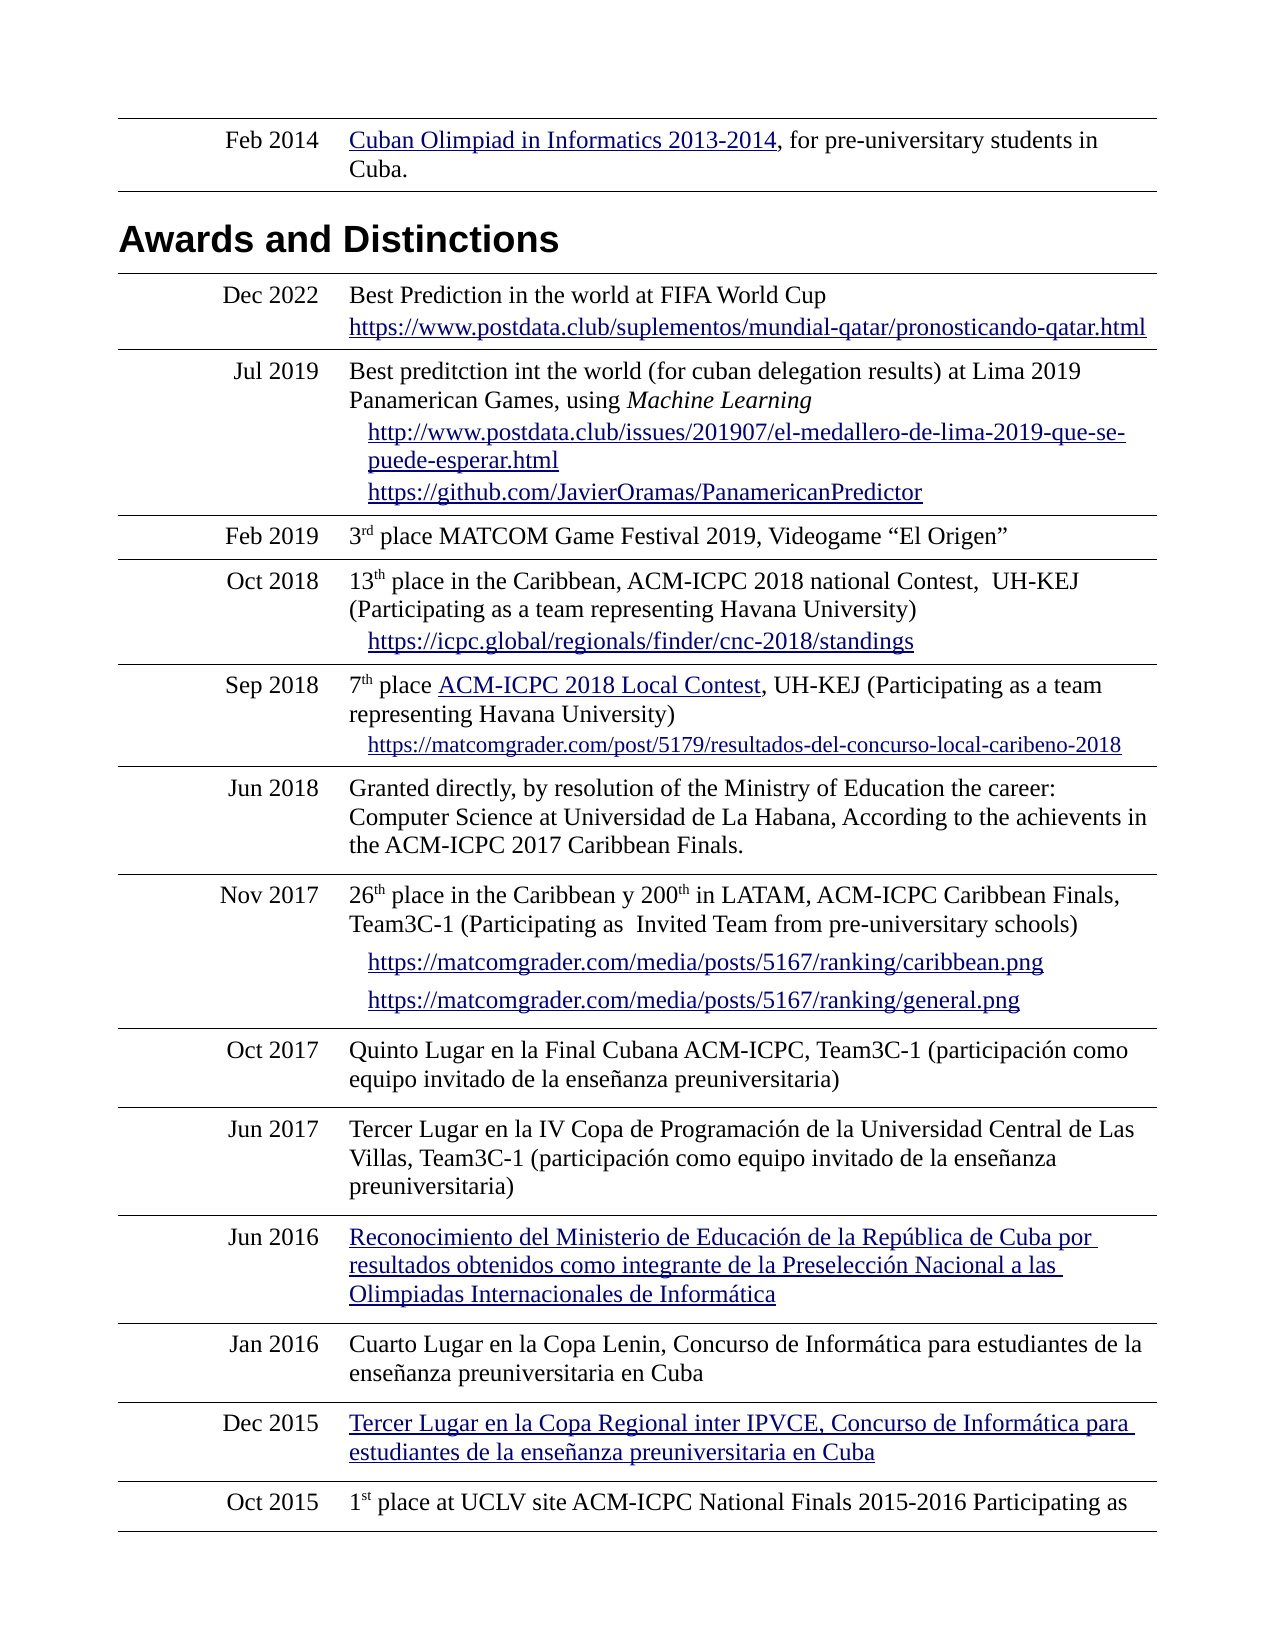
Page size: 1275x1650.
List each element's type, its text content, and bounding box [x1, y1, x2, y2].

table_cell 26th place in the Caribbean y 200th in LATAM, ACM-ICPC Caribbean Finals, Team3C-1 (Participating as Invited Team from pre-universitary schools) https://matcomgrader.com/media/posts/5167/ranking/caribbean.png https://matcomgrader.com/media/posts/5167/ranking/general.png [324, 875, 1157, 1028]
table_cell Tercer Lugar en la Copa Regional inter IPVCE, Concurso de Informática para estudiantes de la enseñanza preuniversitaria en Cuba [324, 1403, 1157, 1481]
subtitle Awards and Distinctions [118, 217, 1157, 261]
table_cell Quinto Lugar en la Final Cubana ACM-ICPC, Team3C-1 (participación como equipo invitado de la enseñanza preuniversitaria) [324, 1029, 1157, 1107]
table_cell 7th place ACM-ICPC 2018 Local Contest, UH-KEJ (Participating as a team representing Havana University) https://matcomgrader.com/post/5179/resultados-del-concurso-local-caribeno-2018 [324, 665, 1157, 766]
table_cell Reconocimiento del Ministerio de Educación de la República de Cuba por resultados obtenidos como integrante de la Preselección Nacional a las Olimpiadas Internacionales de Informática [324, 1216, 1157, 1323]
table_cell Dec 2015 [118, 1403, 324, 1481]
table_cell Oct 2015 [118, 1482, 324, 1531]
table_cell 3rd place MATCOM Game Festival 2019, Videogame “El Origen” [324, 516, 1157, 559]
table_cell 13th place in the Caribbean, ACM-ICPC 2018 national Contest, UH-KEJ (Participating as a team representing Havana University) https://icpc.global/regionals/finder/cnc-2018/standings [324, 560, 1157, 664]
table_cell Jun 2018 [118, 767, 324, 874]
table_cell Cuban Olimpiad in Informatics 2013-2014, for pre-universitary students in Cuba. [324, 119, 1157, 191]
table_cell Jan 2016 [118, 1324, 324, 1402]
table_cell Feb 2014 [118, 119, 324, 191]
table_cell Cuarto Lugar en la Copa Lenin, Concurso de Informática para estudiantes de la enseñanza preuniversitaria en Cuba [324, 1324, 1157, 1402]
table_cell Oct 2018 [118, 560, 324, 664]
table_cell Best preditction int the world (for cuban delegation results) at Lima 2019 Panamerican Games, using Machine Learning http://www.postdata.club/issues/201907/el-medallero-de-lima-2019-que-se-puede-esperar.html https://github.com/JavierOramas/PanamericanPredictor [324, 350, 1157, 515]
table_cell Feb 2019 [118, 516, 324, 559]
table_cell Sep 2018 [118, 665, 324, 766]
table_cell Jun 2017 [118, 1108, 324, 1215]
table_cell Jul 2019 [118, 350, 324, 515]
table_cell Nov 2017 [118, 875, 324, 1028]
table_cell Jun 2016 [118, 1216, 324, 1323]
table_cell Granted directly, by resolution of the Ministry of Education the career: Computer Science at Universidad de La Habana, According to the achievents in the ACM-ICPC 2017 Caribbean Finals. [324, 767, 1157, 874]
table_cell Tercer Lugar en la IV Copa de Programación de la Universidad Central de Las Villas, Team3C-1 (participación como equipo invitado de la enseñanza preuniversitaria) [324, 1108, 1157, 1215]
table_cell Oct 2017 [118, 1029, 324, 1107]
table_cell 1st place at UCLV site ACM-ICPC National Finals 2015-2016 Participating as [324, 1482, 1157, 1531]
table_header Dec 2022 [118, 274, 324, 349]
table_header Best Prediction in the world at FIFA World Cup https://www.postdata.club/suplementos/mundial-qatar/pronosticando-qatar.html [324, 274, 1157, 349]
